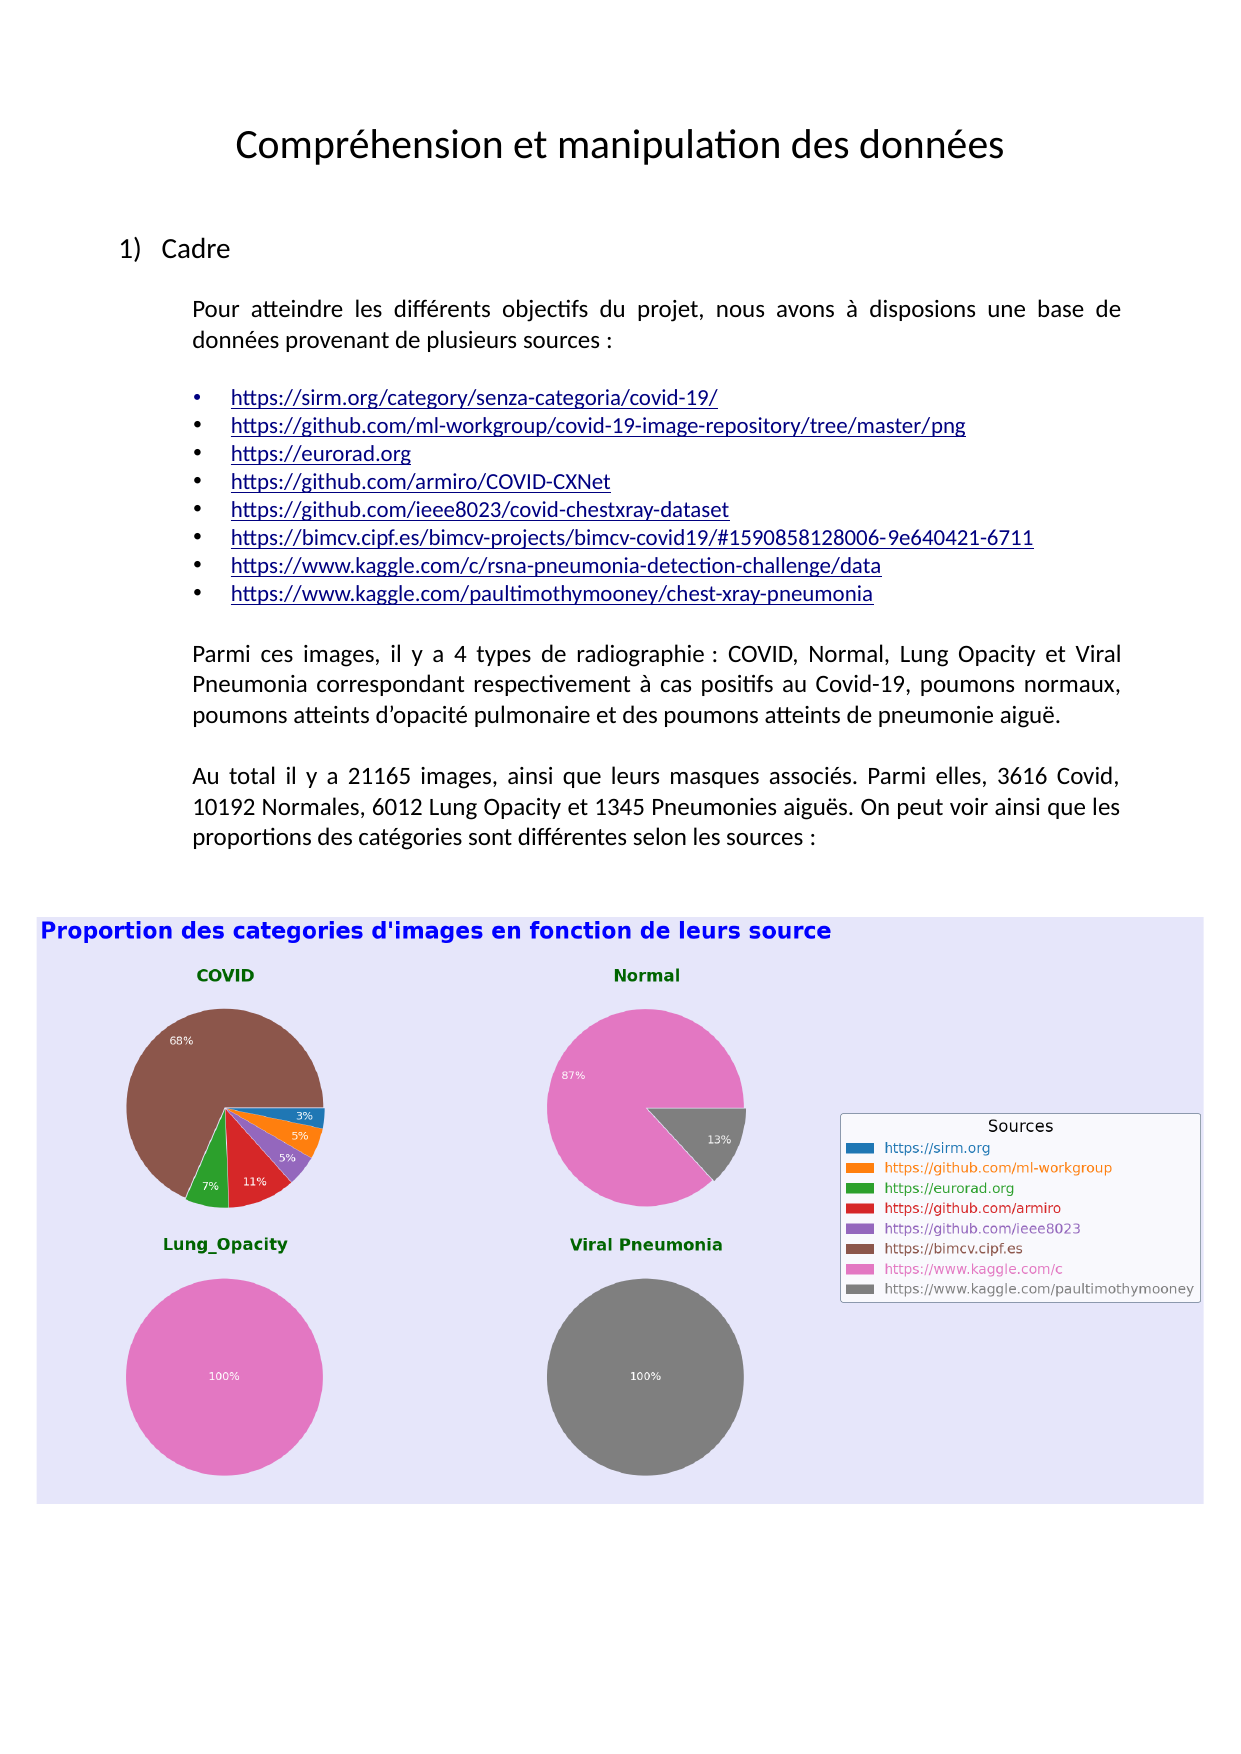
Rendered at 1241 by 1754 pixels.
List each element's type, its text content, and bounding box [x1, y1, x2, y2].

list https://www.kaggle.com/c/rsna-pneumonia-detection-challenge/data [193, 552, 1122, 579]
text Parmi ces images, il y a 4 types de radiographie : COVID, Normal, Lung Opacity et Viral Pneumonia correspondant respectivement à cas positifs au Covid-19, poumons normaux, poumons atteints d’opacité pulmonaire et des poumons atteints de pneumonie aiguë. [192, 638, 1122, 730]
picture [36, 917, 1204, 1504]
list https://github.com/ml-workgroup/covid-19-image-repository/tree/master/png [193, 411, 1122, 439]
list https://eurorad.org [193, 439, 1122, 467]
list https://github.com/armiro/COVID-CXNet [193, 467, 1122, 496]
list https://github.com/ieee8023/covid-chestxray-dataset [193, 496, 1122, 523]
text Au total il y a 21165 images, ainsi que leurs masques associés. Parmi elles, 3616 Covid, 10192 Normales, 6012 Lung Opacity et 1345 Pneumonies aiguës. On peut voir ainsi que les proportions des catégories sont différentes selon les sources : [192, 760, 1122, 852]
text Pour atteindre les différents objectifs du projet, nous avons à disposions une base de données provenant de plusieurs sources : [192, 294, 1122, 355]
list https://bimcv.cipf.es/bimcv-projects/bimcv-covid19/#1590858128006-9e640421-6711 [193, 523, 1122, 552]
text Compréhension et manipulation des données [118, 118, 1122, 169]
list https://www.kaggle.com/paultimothymooney/chest-xray-pneumonia [193, 579, 1122, 608]
list https://sirm.org/category/senza-categoria/covid-19/ [193, 383, 1122, 411]
list 1) Cadre [118, 230, 1122, 266]
